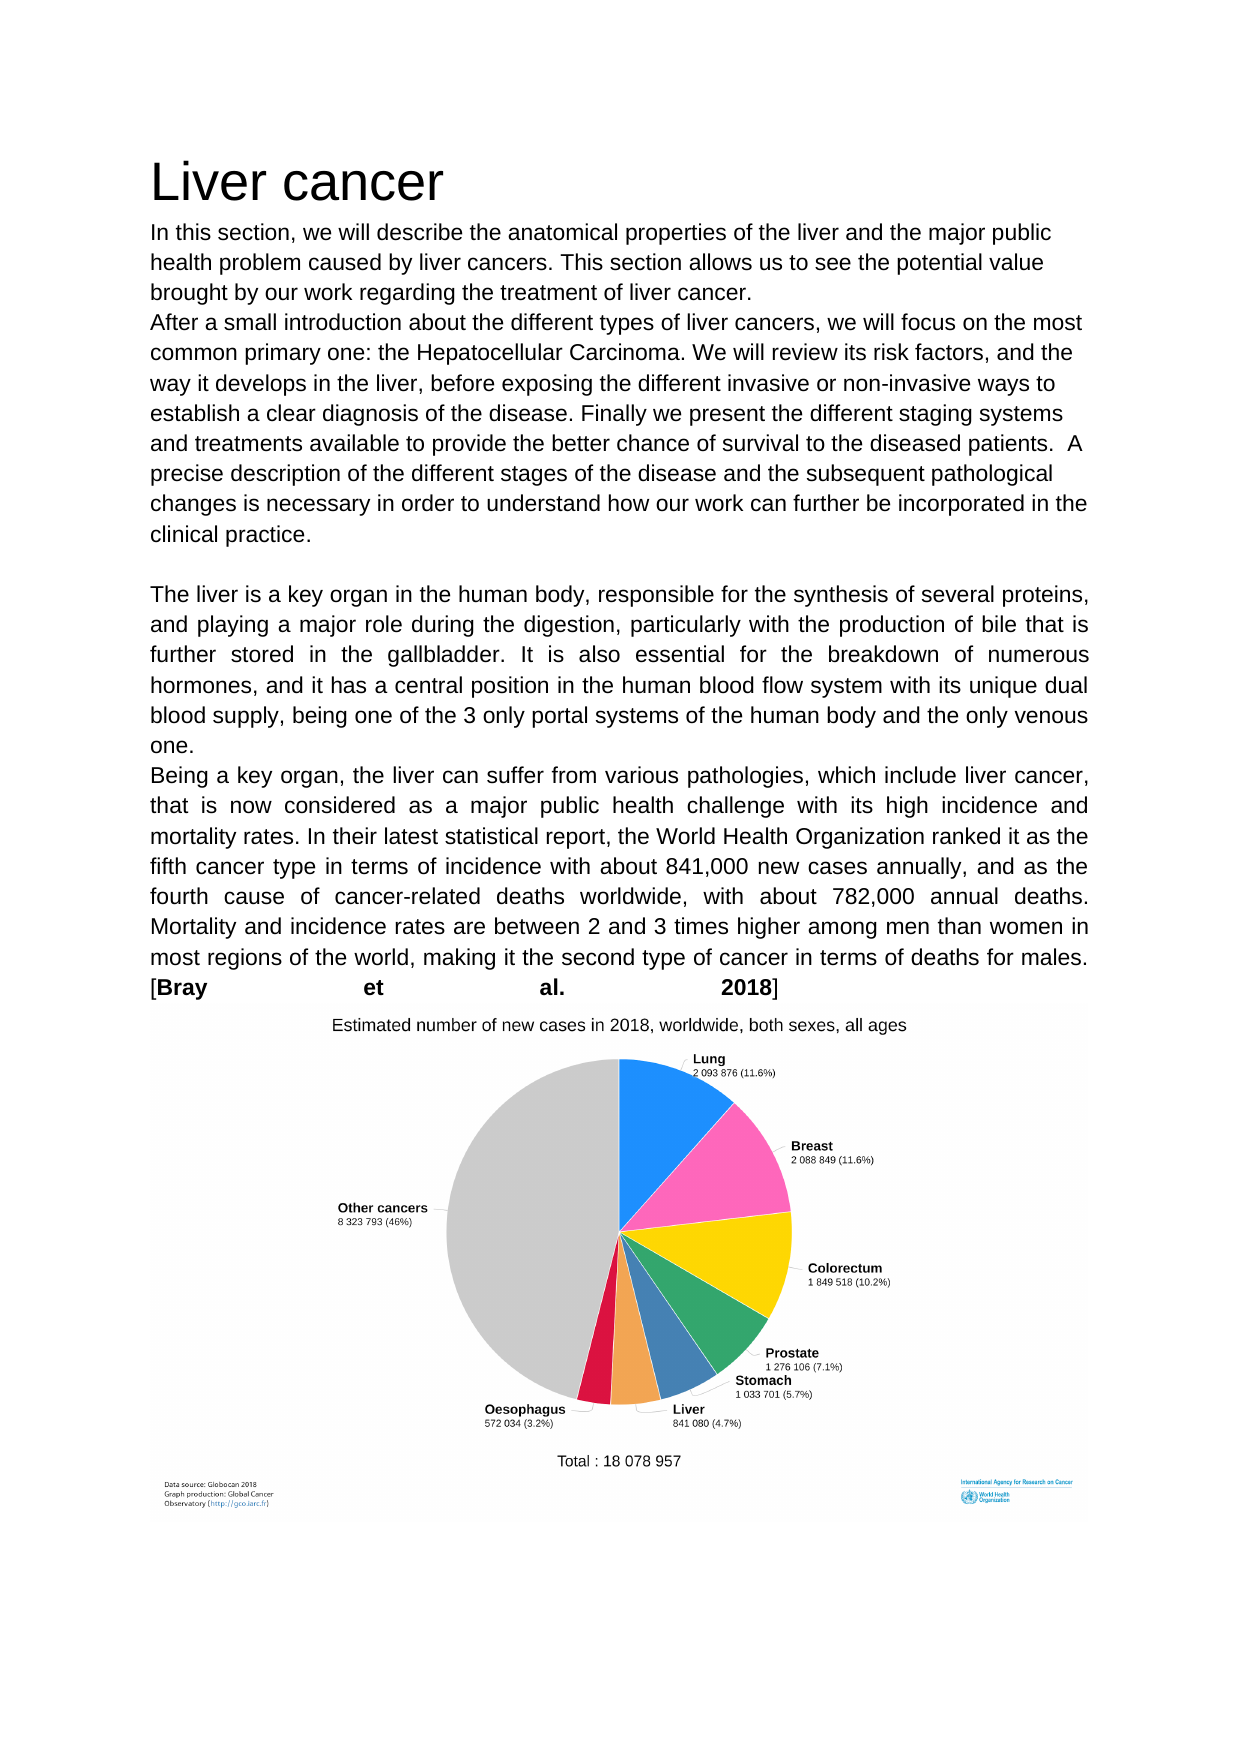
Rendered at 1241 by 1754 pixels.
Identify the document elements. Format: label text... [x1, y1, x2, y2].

text The liver is a key organ in the human body, responsible for the synthesis of several proteins, and playing a major role during the digestion, particularly with the production of bile that is further stored in the gallbladder. It is also essential for the breakdown of numerous hormones, and it has a central position in the human blood flow system with its unique dual blood supply, being one of the 3 only portal systems of the human body and the only venous one. [150, 581, 1090, 758]
text In this section, we will describe the anatomical properties of the liver and the major public health problem caused by liver cancers. This section allows us to see the potential value brought by our work regarding the treatment of liver cancer. [150, 218, 1090, 305]
title Liver cancer [150, 150, 1090, 212]
text Being a key organ, the liver can suffer from various pathologies, which include liver cancer, that is now considered as a major public health challenge with its high incidence and mortality rates. In their latest statistical report, the World Health Organization ranked it as the fifth cancer type in terms of incidence with about 841,000 new cases annually, and as the fourth cause of cancer-related deaths worldwide, with about 782,000 annual deaths. Mortality and incidence rates are between 2 and 3 times higher among men than women in most regions of the world, making it the second type of cancer in terms of deaths for males. [Bray et al. 2018] [150, 762, 1090, 1522]
text After a small introduction about the different types of liver cancers, we will focus on the most common primary one: the Hepatocellular Carcinoma. We will review its risk factors, and the way it develops in the liver, before exposing the different invasive or non-invasive ways to establish a clear diagnosis of the disease. Finally we present the different staging systems and treatments available to provide the better chance of survival to the diseased patients. A precise description of the different stages of the disease and the subsequent pathological changes is necessary in order to understand how our work can further be incorporated in the clinical practice. [150, 309, 1090, 547]
picture [150, 1003, 1088, 1522]
